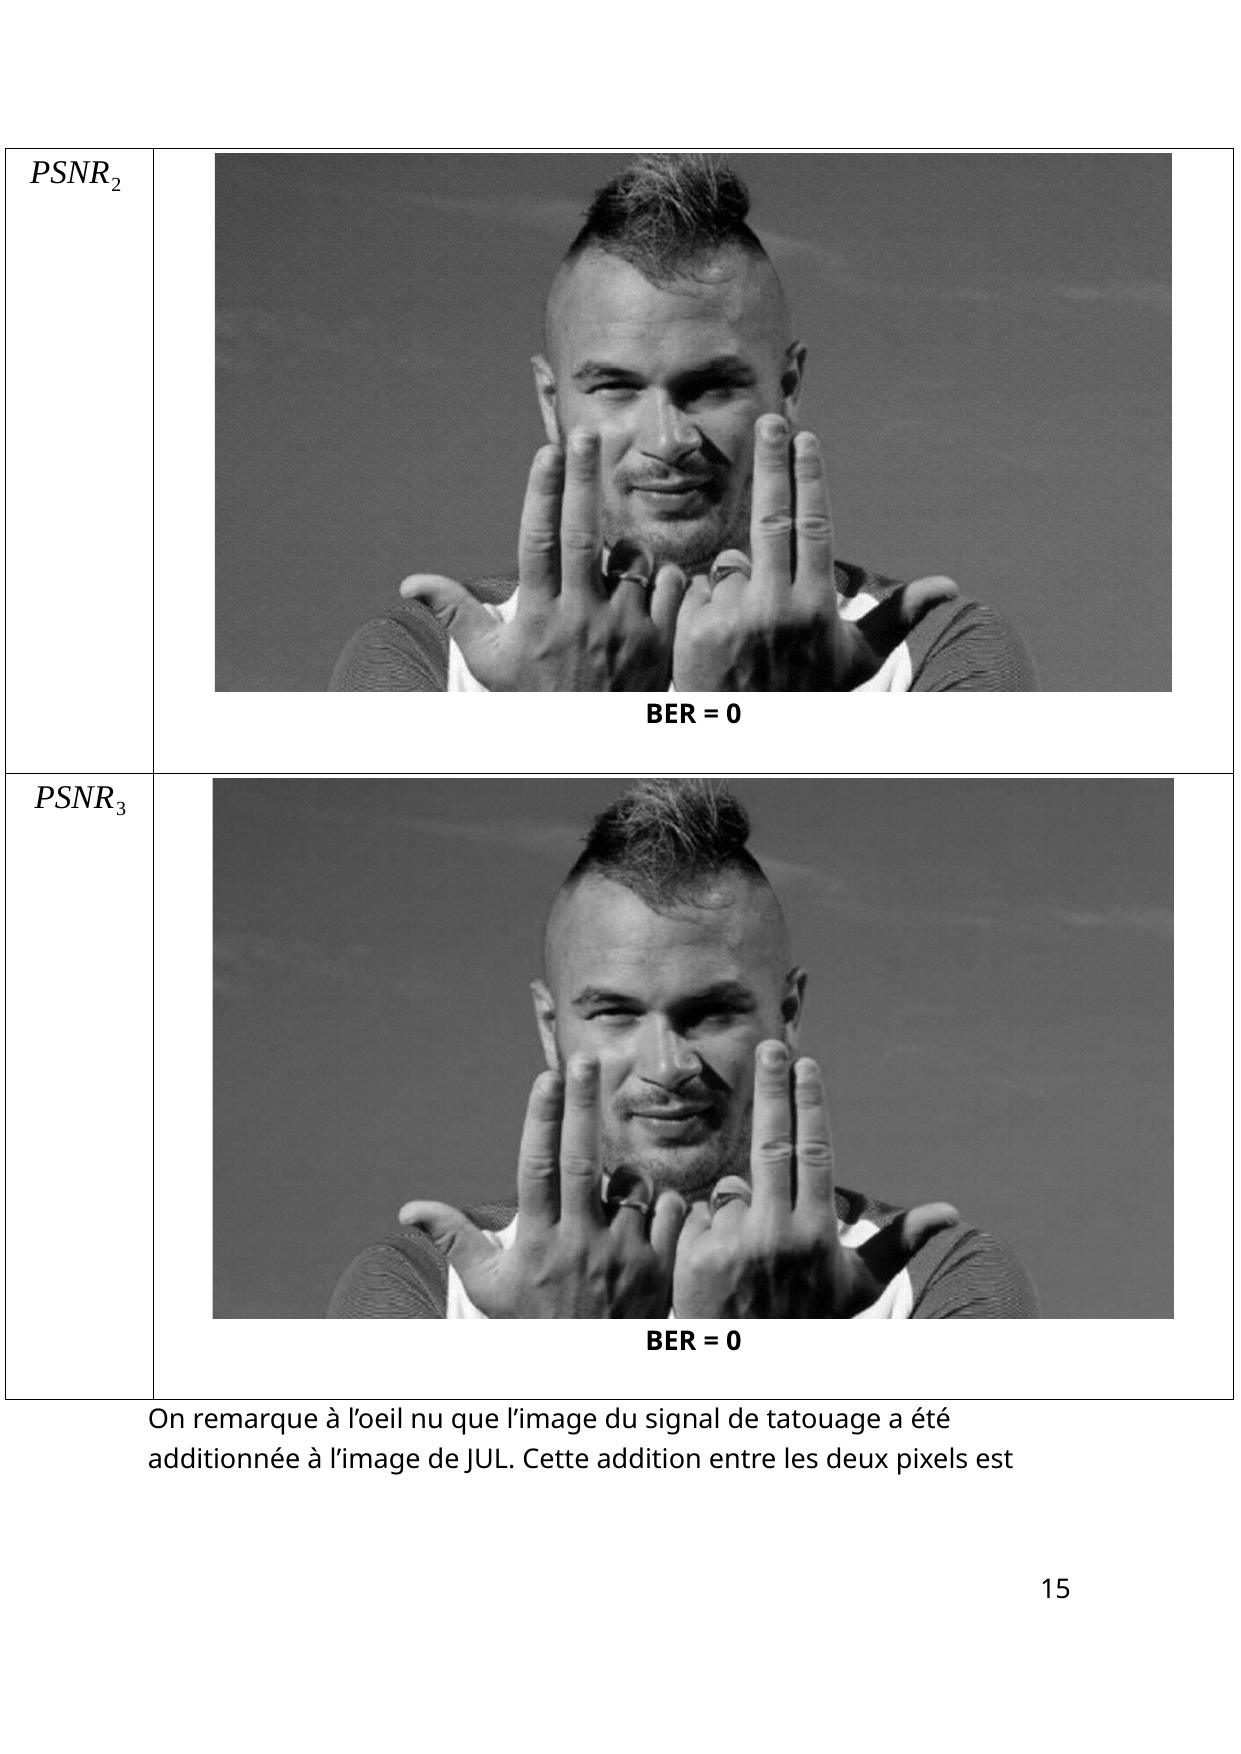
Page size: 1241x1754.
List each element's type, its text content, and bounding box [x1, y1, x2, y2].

table_cell [6, 774, 153, 1399]
table_cell BER = 0 [154, 149, 1233, 772]
picture [212, 778, 1174, 1319]
table_cell BER = 0 [154, 774, 1233, 1399]
picture [214, 153, 1172, 692]
text On remarque à l’oeil nu que l’image du signal de tatouage a été additionnée à l’image de JUL. Cette addition entre les deux pixels est [148, 1400, 1093, 1476]
table_cell [6, 149, 153, 772]
